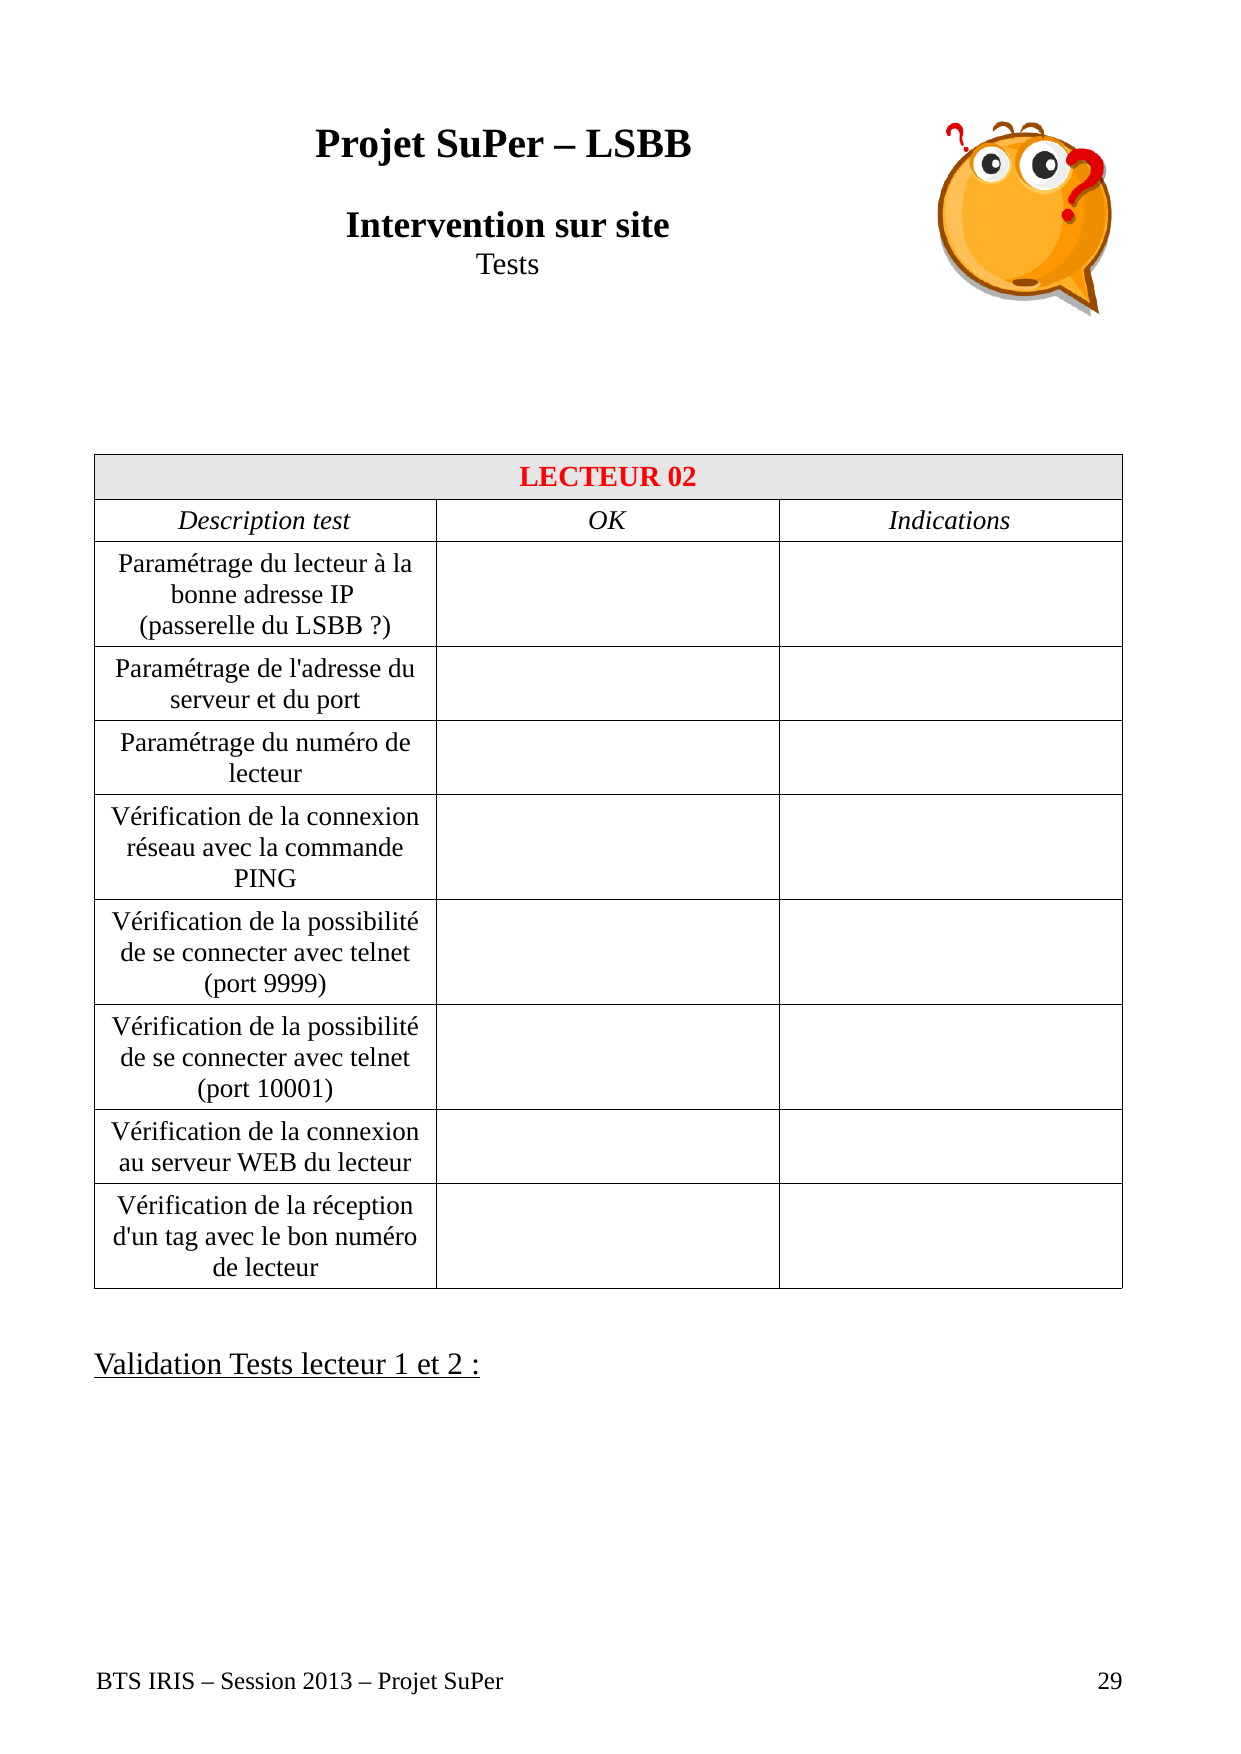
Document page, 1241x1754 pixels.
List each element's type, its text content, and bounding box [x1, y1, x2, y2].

table_cell OK [437, 500, 779, 541]
text Projet SuPer – LSBB [94, 118, 1122, 166]
table_cell [437, 1184, 779, 1288]
table_cell [780, 1005, 1122, 1109]
text [1117, 245, 1122, 281]
table_cell [780, 721, 1122, 794]
table_cell [437, 900, 779, 1004]
table_cell Description test [95, 500, 436, 541]
table_cell [780, 1110, 1122, 1183]
table_cell Indications [780, 500, 1122, 541]
text Validation Tests lecteur 1 et 2 : [94, 1346, 1121, 1381]
table_cell [780, 542, 1122, 646]
picture [921, 119, 1117, 317]
table_cell [437, 795, 779, 899]
table_cell [780, 900, 1122, 1004]
table_header LECTEUR 02 [95, 455, 1122, 499]
table_cell Paramétrage de l'adresse du serveur et du port [95, 647, 436, 720]
table_cell Vérification de la possibilité de se connecter avec telnet (port 9999) [95, 900, 436, 1004]
table_cell Vérification de la connexion au serveur WEB du lecteur [95, 1110, 436, 1183]
table_cell [437, 721, 779, 794]
table_cell Paramétrage du lecteur à la bonne adresse IP (passerelle du LSBB ?) [95, 542, 436, 646]
table_cell [437, 1110, 779, 1183]
table_cell [437, 647, 779, 720]
table_cell Vérification de la connexion réseau avec la commande PING [95, 795, 436, 899]
text Intervention sur site [94, 202, 921, 245]
table_cell Vérification de la réception d'un tag avec le bon numéro de lecteur [95, 1184, 436, 1288]
table_cell Vérification de la possibilité de se connecter avec telnet (port 10001) [95, 1005, 436, 1109]
table_cell [437, 1005, 779, 1109]
text Tests [94, 245, 921, 281]
table_cell [780, 647, 1122, 720]
table_cell [780, 1184, 1122, 1288]
table_cell [437, 542, 779, 646]
table_cell [780, 795, 1122, 899]
table_cell Paramétrage du numéro de lecteur [95, 721, 436, 794]
